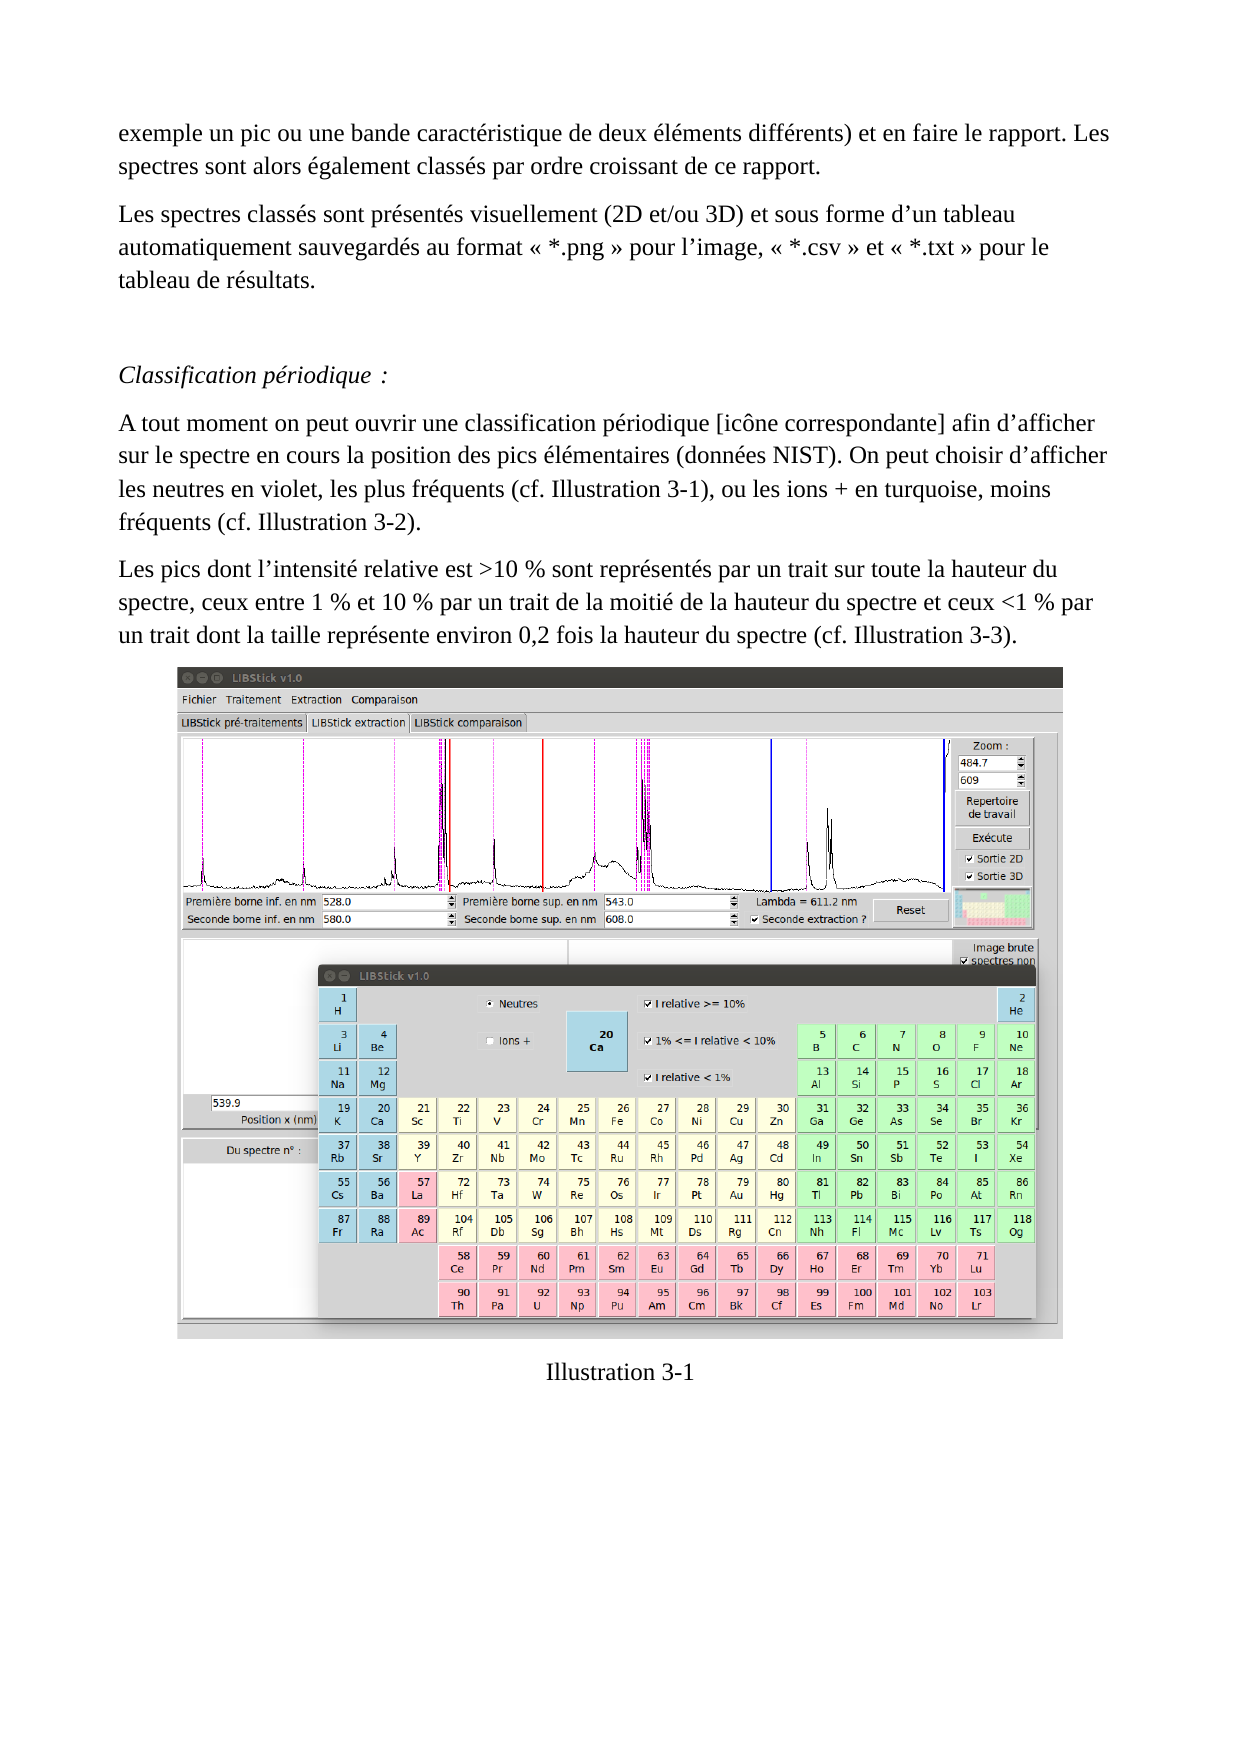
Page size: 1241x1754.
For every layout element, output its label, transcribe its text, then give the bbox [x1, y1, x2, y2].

text Illustration 3-1 [118, 1357, 1122, 1386]
text Classification périodique : [118, 360, 1122, 389]
text Les spectres classés sont présentés visuellement (2D et/ou 3D) et sous forme d’un tableau automatiquement sauvegardés au format « *.png » pour l’image, « *.csv » et « *.txt » pour le tableau de résultats. [118, 199, 1122, 293]
text Les pics dont l’intensité relative est >10 % sont représentés par un trait sur toute la hauteur du spectre, ceux entre 1 % et 10 % par un trait de la moitié de la hauteur du spectre et ceux <1 % par un trait dont la taille représente environ 0,2 fois la hauteur du spectre (cf. Illustration 3-3). [118, 554, 1122, 649]
picture [177, 667, 1063, 1339]
text exemple un pic ou une bande caractéristique de deux éléments différents) et en faire le rapport. Les spectres sont alors également classés par ordre croissant de ce rapport. [118, 118, 1122, 180]
text A tout moment on peut ouvrir une classification périodique [icône correspondante] afin d’afficher sur le spectre en cours la position des pics élémentaires (données NIST). On peut choisir d’afficher les neutres en violet, les plus fréquents (cf. Illustration 3-1), ou les ions + en turquoise, moins fréquents (cf. Illustration 3-2). [118, 408, 1122, 535]
